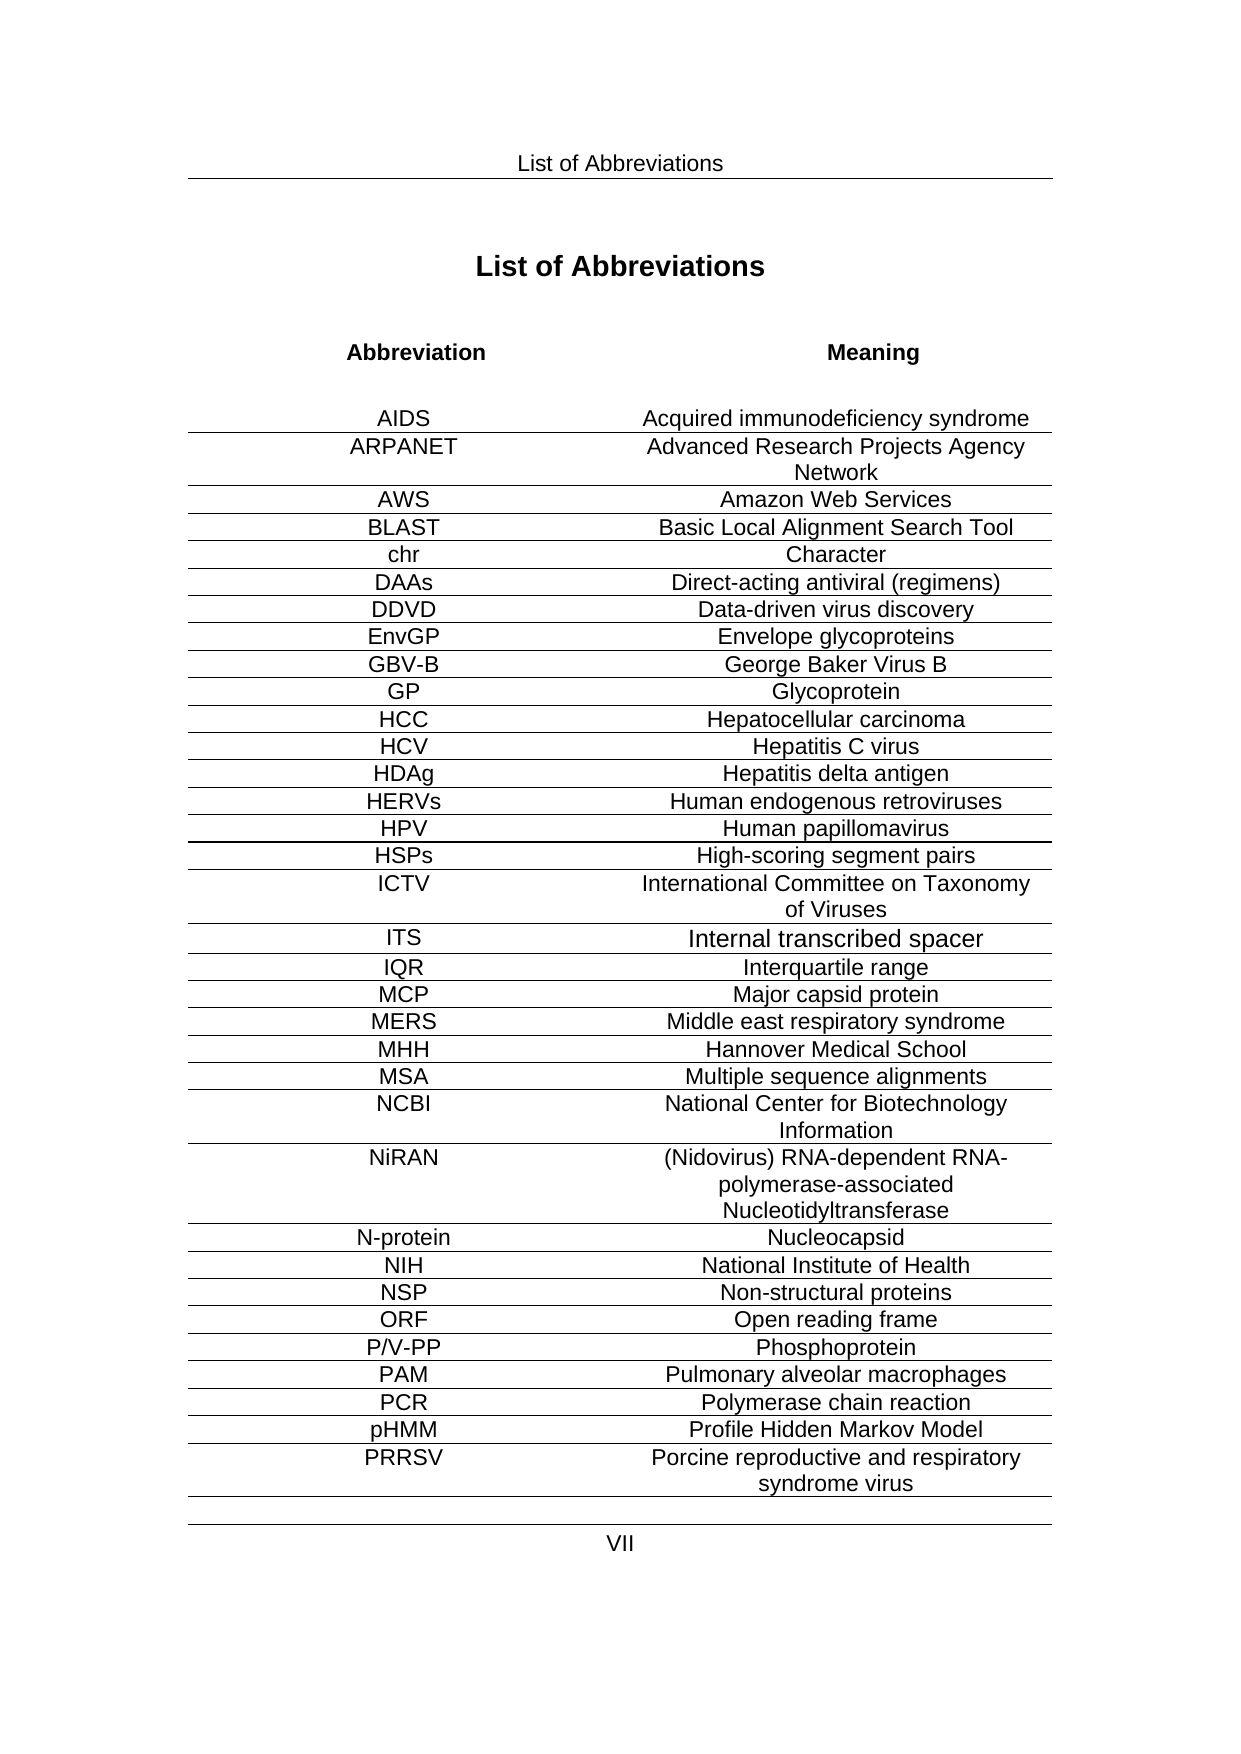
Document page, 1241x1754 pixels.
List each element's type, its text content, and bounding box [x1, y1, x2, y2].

table_cell Data-driven virus discovery [620, 596, 1052, 622]
table_cell National Institute of Health [620, 1252, 1052, 1278]
table_cell Major capsid protein [620, 981, 1052, 1007]
table_cell HDAg [188, 760, 620, 787]
table_cell MCP [188, 981, 620, 1007]
table_cell Human endogenous retroviruses [620, 788, 1052, 814]
table_cell Glycoprotein [620, 678, 1052, 704]
table_cell PCR [188, 1389, 620, 1415]
table_cell (Nidovirus) RNA-dependent RNA-polymerase-associated Nucleotidyltransferase [620, 1144, 1052, 1223]
table_cell ITS [188, 924, 620, 952]
table_cell Middle east respiratory syndrome [620, 1008, 1052, 1034]
table_cell BLAST [188, 514, 620, 540]
table_cell Basic Local Alignment Search Tool [620, 514, 1052, 540]
table_cell NCBI [188, 1090, 620, 1143]
table_header Acquired immunodeficiency syndrome [620, 405, 1052, 432]
table_cell MHH [188, 1036, 620, 1062]
table_cell P/V-PP [188, 1334, 620, 1360]
table_cell HPV [188, 815, 620, 841]
table_cell MERS [188, 1008, 620, 1034]
table_cell High-scoring segment pairs [620, 843, 1052, 869]
table_cell NSP [188, 1279, 620, 1305]
table_cell Nucleocapsid [620, 1224, 1052, 1251]
table_cell Hepatitis delta antigen [620, 760, 1052, 787]
table_cell Character [620, 541, 1052, 567]
table_cell National Center for Biotechnology Information [620, 1090, 1052, 1143]
table_cell N-protein [188, 1224, 620, 1251]
table_cell HSPs [188, 843, 620, 869]
table_cell Human papillomavirus [620, 815, 1052, 841]
table_cell Internal transcribed spacer [620, 924, 1052, 952]
table_cell Amazon Web Services [620, 486, 1052, 513]
table_cell chr [188, 541, 620, 567]
table_cell Pulmonary alveolar macrophages [620, 1361, 1052, 1388]
table_cell ICTV [188, 870, 620, 923]
table_cell Phosphoprotein [620, 1334, 1052, 1360]
table_cell [620, 1497, 1052, 1523]
table_cell Non-structural proteins [620, 1279, 1052, 1305]
table_cell Multiple sequence alignments [620, 1063, 1052, 1089]
table_cell Porcine reproductive and respiratory syndrome virus [620, 1444, 1052, 1496]
table_cell Hepatocellular carcinoma [620, 706, 1052, 732]
table_header AIDS [188, 405, 620, 432]
table_cell GP [188, 678, 620, 704]
table_cell NIH [188, 1252, 620, 1278]
table_cell HCC [188, 706, 620, 732]
table_cell AWS [188, 486, 620, 513]
table_cell Advanced Research Projects Agency Network [620, 433, 1052, 485]
table_cell HCV [188, 733, 620, 759]
table_cell HERVs [188, 788, 620, 814]
table_cell International Committee on Taxonomy of Viruses [620, 870, 1052, 923]
table_cell Envelope glycoproteins [620, 623, 1052, 650]
table_cell Hepatitis C virus [620, 733, 1052, 759]
table_cell pHMM [188, 1416, 620, 1442]
table_cell Polymerase chain reaction [620, 1389, 1052, 1415]
table_cell Direct-acting antiviral (regimens) [620, 569, 1052, 595]
subtitle List of Abbreviations [187, 248, 1053, 282]
table_cell DAAs [188, 569, 620, 595]
table_cell Hannover Medical School [620, 1036, 1052, 1062]
table_cell Open reading frame [620, 1306, 1052, 1333]
table_cell PAM [188, 1361, 620, 1388]
table_cell PRRSV [188, 1444, 620, 1496]
table_cell Interquartile range [620, 954, 1052, 980]
table_cell ORF [188, 1306, 620, 1333]
table_cell DDVD [188, 596, 620, 622]
table_cell NiRAN [188, 1144, 620, 1223]
table_cell [188, 1497, 620, 1523]
table_header Meaning [645, 339, 1102, 379]
table_cell IQR [188, 954, 620, 980]
table_cell ARPANET [188, 433, 620, 485]
table_cell MSA [188, 1063, 620, 1089]
table_cell EnvGP [188, 623, 620, 650]
table_cell George Baker Virus B [620, 651, 1052, 677]
table_cell GBV-B [188, 651, 620, 677]
table_cell Profile Hidden Markov Model [620, 1416, 1052, 1442]
table_header Abbreviation [188, 339, 644, 379]
